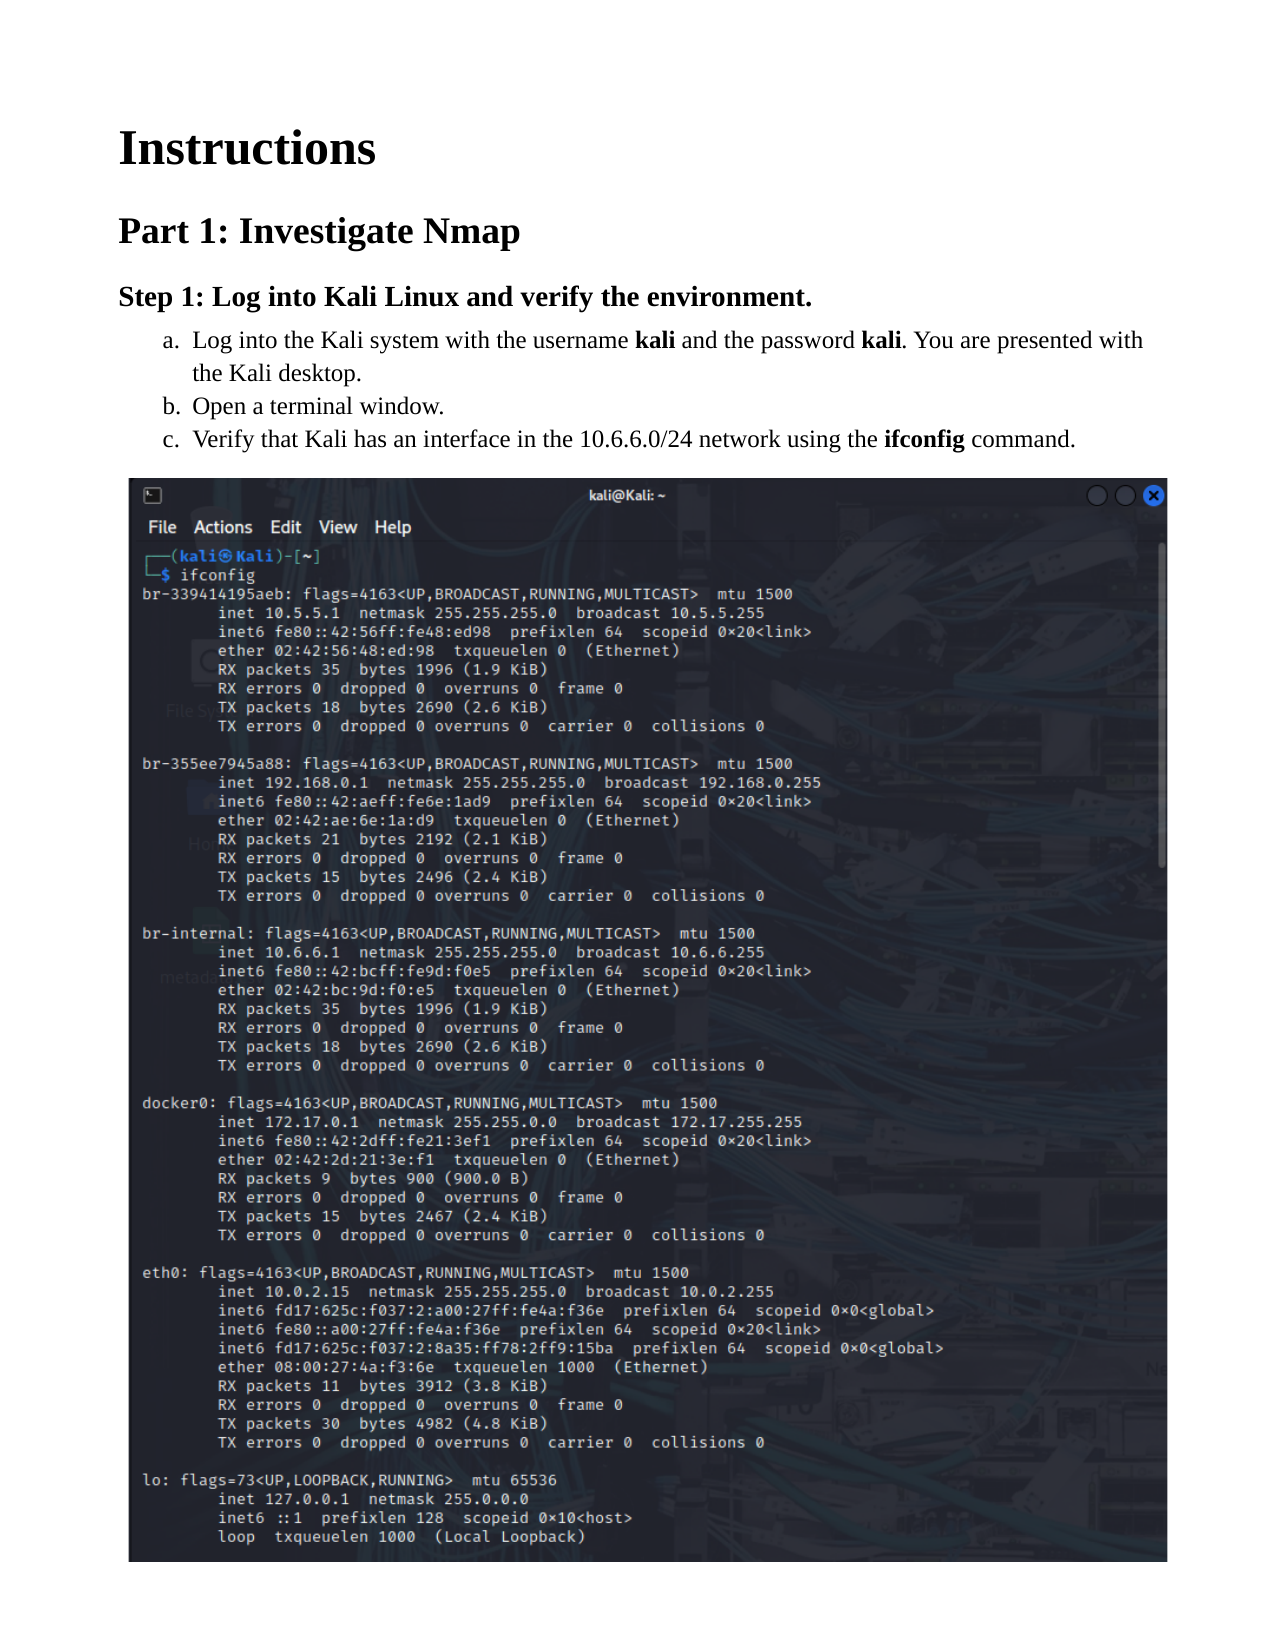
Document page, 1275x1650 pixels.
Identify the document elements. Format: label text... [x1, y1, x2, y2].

subtitle Part 1: Investigate Nmap [118, 209, 1157, 252]
subtitle Step 1: Log into Kali Linux and verify the environment. [118, 279, 1157, 313]
list Verify that Kali has an interface in the 10.6.6.0/24 network using the ifconfig command. [162, 424, 1157, 453]
list Open a terminal window. [162, 391, 1157, 420]
subtitle Instructions [118, 118, 1157, 176]
picture [128, 478, 1168, 1562]
list Log into the Kali system with the username kali and the password kali. You are presented with the Kali desktop. [162, 325, 1157, 387]
